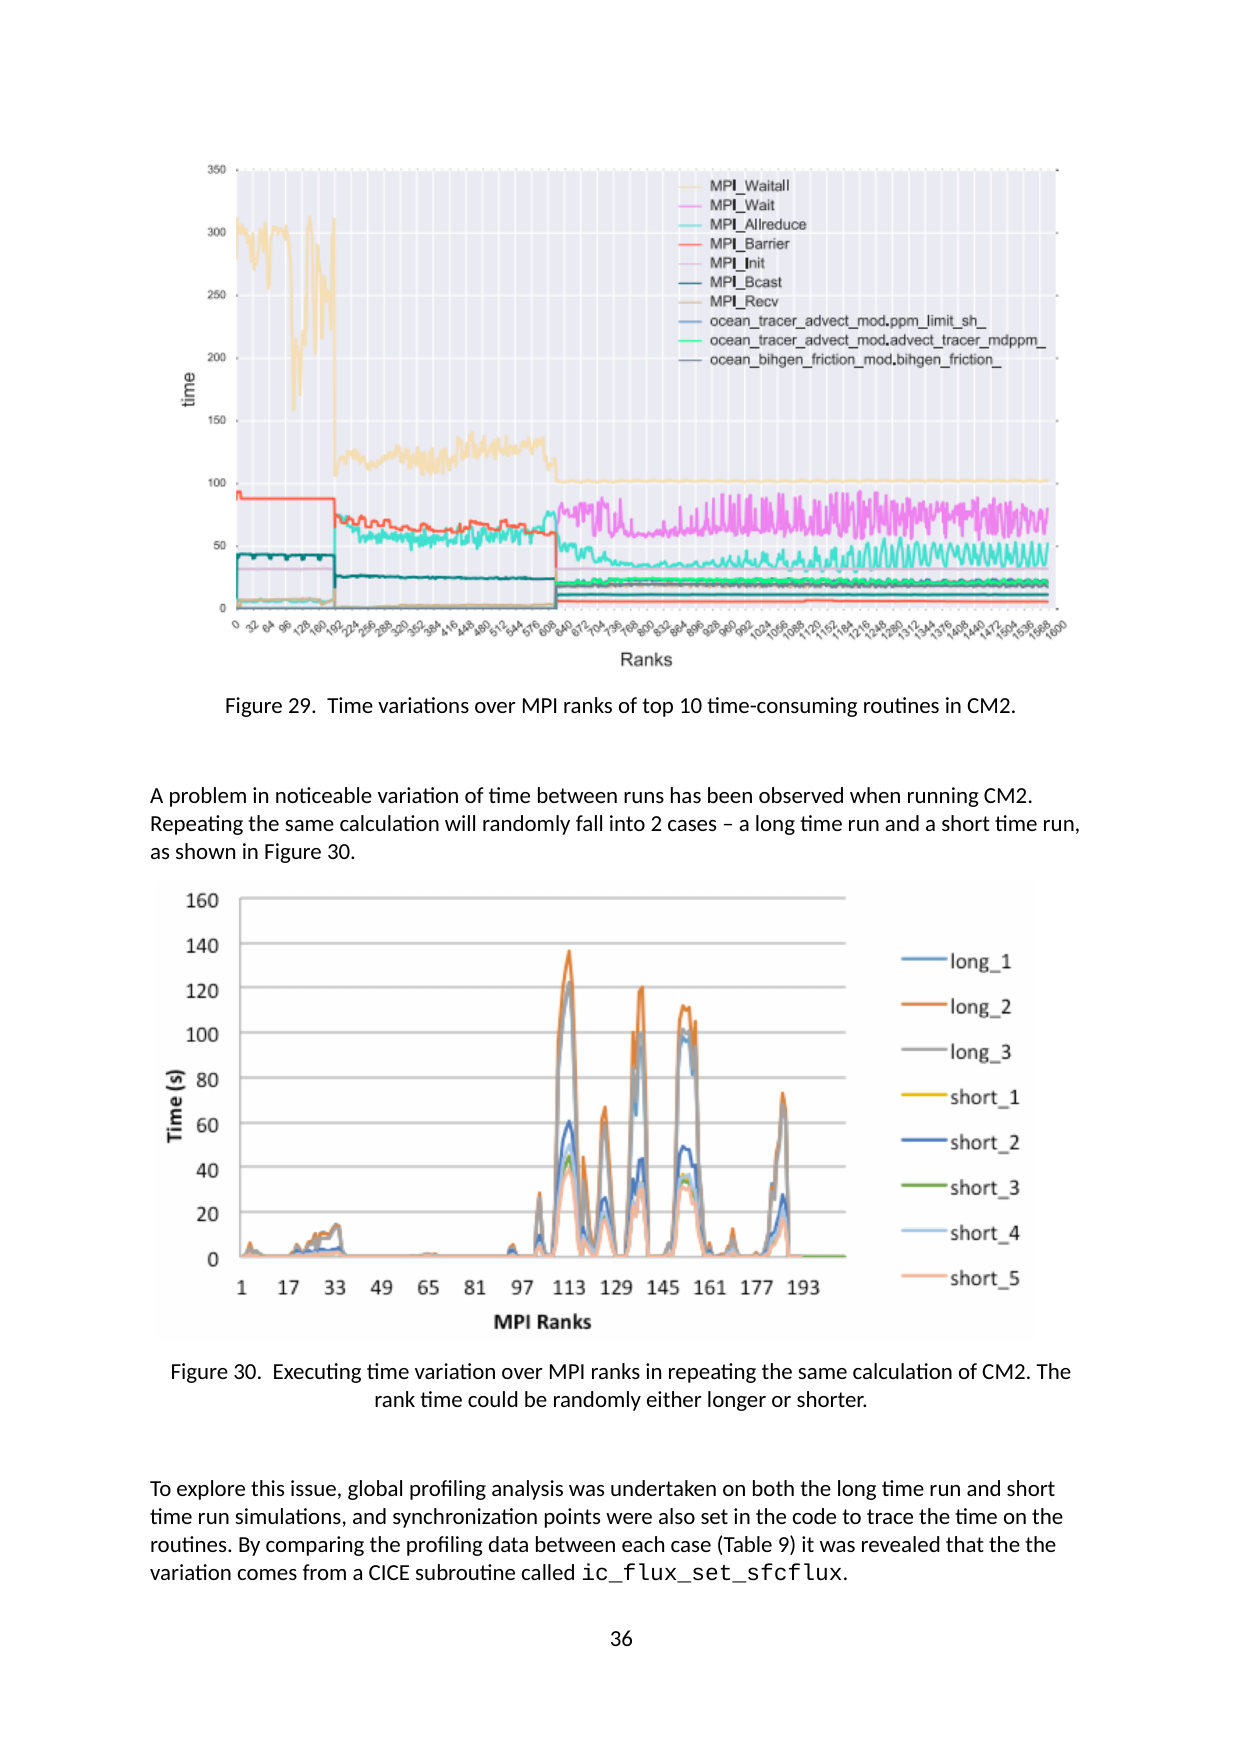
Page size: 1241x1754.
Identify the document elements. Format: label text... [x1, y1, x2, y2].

text A problem in noticeable variation of time between runs has been observed when running CM2. Repeating the same calculation will randomly fall into 2 cases – a long time run and a short time run, as shown in Figure 30. [150, 781, 1092, 865]
text Figure 29. Time variations over MPI ranks of top 10 time-consuming routines in CM2. [150, 692, 1092, 720]
text To explore this issue, global profiling analysis was undertaken on both the long time run and short time run simulations, and synchronization points were also set in the code to trace the time on the routines. By comparing the profiling data between each case (Table 9) it was revealed that the the variation comes from a CICE subroutine called ic_flux_set_sfcflux. [150, 1474, 1092, 1588]
text Figure 30. Executing time variation over MPI ranks in repeating the same calculation of CM2. The rank time could be randomly either longer or shorter. [150, 1357, 1092, 1413]
picture [155, 881, 1036, 1341]
